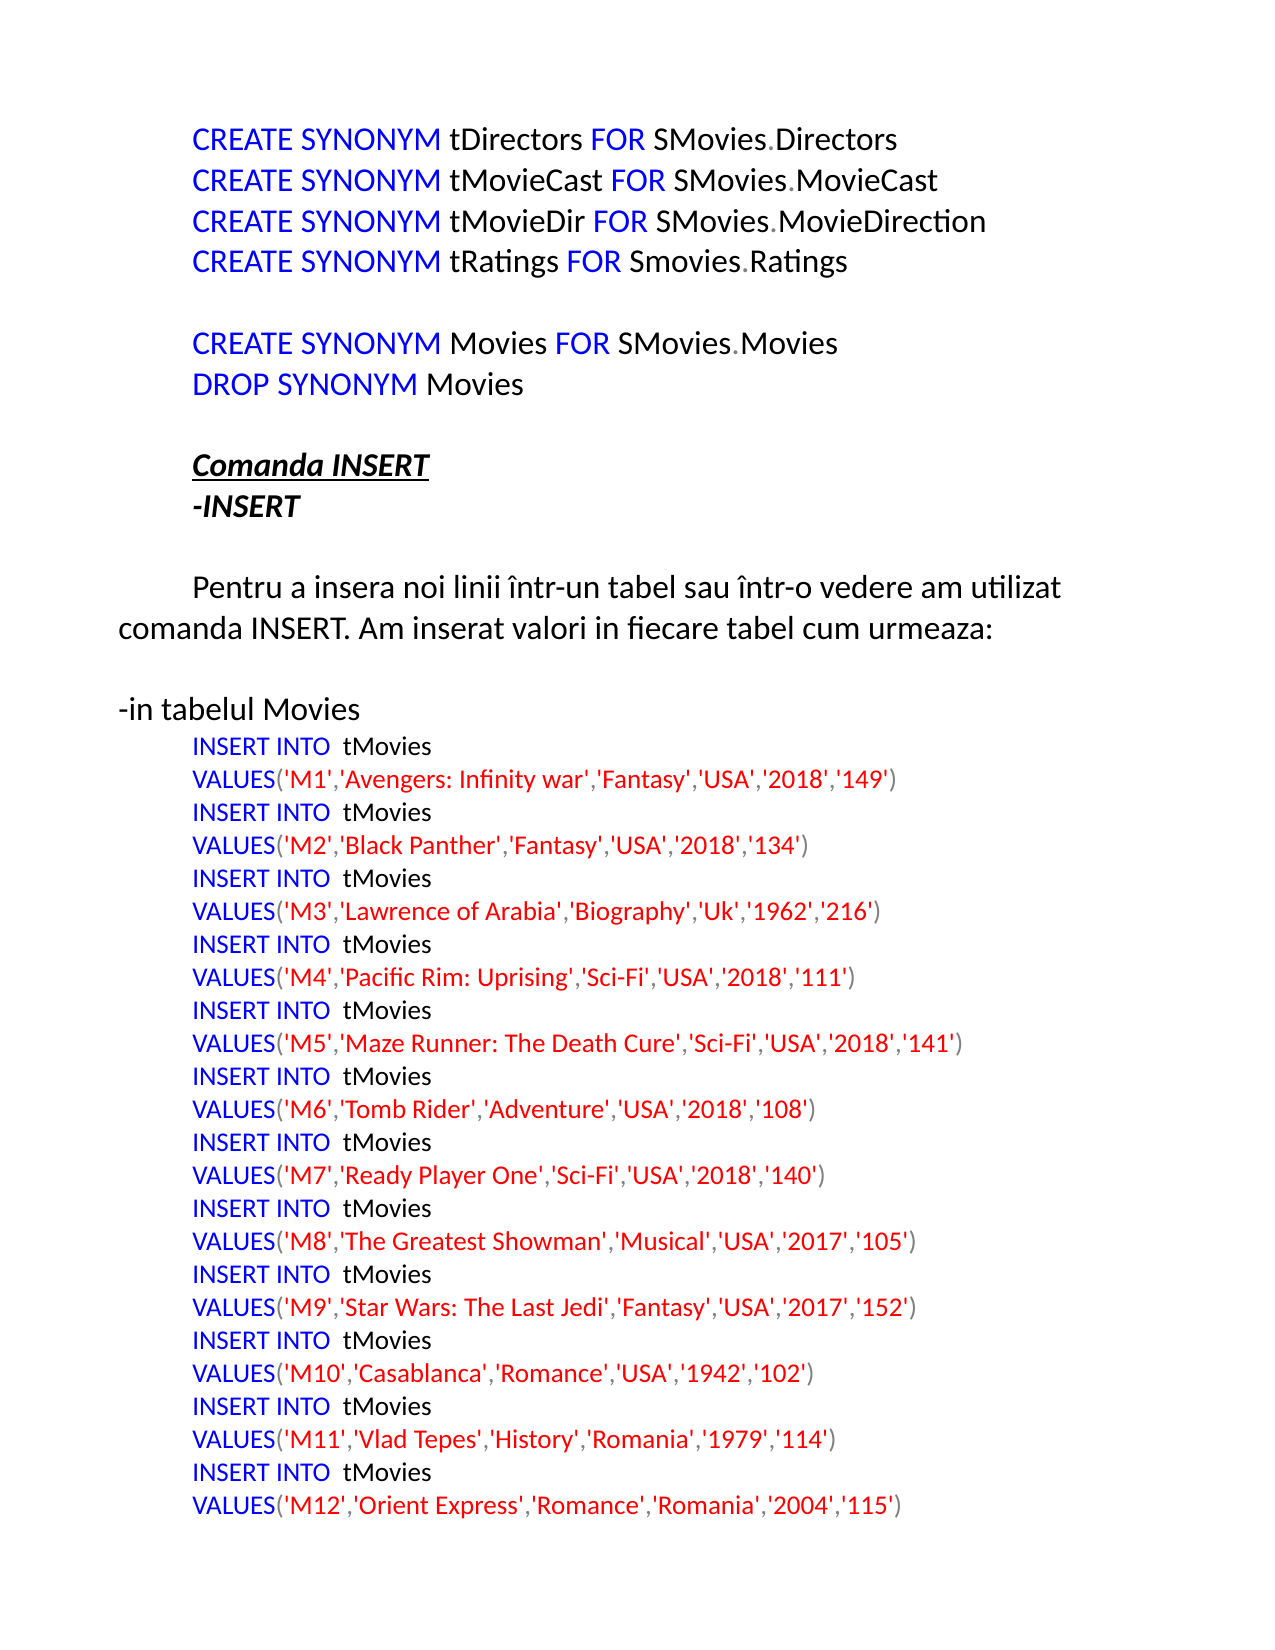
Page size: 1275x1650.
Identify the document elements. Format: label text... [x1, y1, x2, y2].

text VALUES('M12','Orient Express','Romance','Romania','2004','115') [118, 1488, 1157, 1522]
text INSERT INTO tMovies [118, 1456, 1157, 1488]
text INSERT INTO tMovies [118, 1257, 1157, 1290]
text INSERT INTO tMovies [118, 1191, 1157, 1224]
text CREATE SYNONYM tDirectors FOR SMovies.Directors [118, 118, 1157, 159]
text VALUES('M10','Casablanca','Romance','USA','1942','102') [118, 1356, 1157, 1389]
text INSERT INTO tMovies [118, 795, 1157, 828]
text VALUES('M2','Black Panther','Fantasy','USA','2018','134') [118, 828, 1157, 861]
text INSERT INTO tMovies [118, 1125, 1157, 1158]
text VALUES('M4','Pacific Rim: Uprising','Sci-Fi','USA','2018','111') [118, 960, 1157, 993]
text INSERT INTO tMovies [118, 1323, 1157, 1356]
text INSERT INTO tMovies [118, 1059, 1157, 1092]
text Comanda INSERT [118, 444, 1157, 485]
text VALUES('M7','Ready Player One','Sci-Fi','USA','2018','140') [118, 1158, 1157, 1191]
text VALUES('M1','Avengers: Infinity war','Fantasy','USA','2018','149') [118, 762, 1157, 795]
text -in tabelul Movies [118, 688, 1157, 729]
text CREATE SYNONYM tMovieDir FOR SMovies.MovieDirection [118, 199, 1157, 240]
text VALUES('M8','The Greatest Showman','Musical','USA','2017','105') [118, 1224, 1157, 1257]
text VALUES('M11','Vlad Tepes','History','Romania','1979','114') [118, 1422, 1157, 1456]
text INSERT INTO tMovies [118, 927, 1157, 960]
text INSERT INTO tMovies [118, 1389, 1157, 1422]
text VALUES('M6','Tomb Rider','Adventure','USA','2018','108') [118, 1092, 1157, 1125]
text -INSERT [118, 485, 1157, 525]
text VALUES('M3','Lawrence of Arabia','Biography','Uk','1962','216') [118, 894, 1157, 927]
text VALUES('M5','Maze Runner: The Death Cure','Sci-Fi','USA','2018','141') [118, 1026, 1157, 1059]
text CREATE SYNONYM tMovieCast FOR SMovies.MovieCast [118, 159, 1157, 199]
text INSERT INTO tMovies [118, 993, 1157, 1026]
text DROP SYNONYM Movies [118, 362, 1157, 403]
text CREATE SYNONYM Movies FOR SMovies.Movies [118, 322, 1157, 362]
text INSERT INTO tMovies [118, 861, 1157, 894]
text VALUES('M9','Star Wars: The Last Jedi','Fantasy','USA','2017','152') [118, 1290, 1157, 1323]
text Pentru a insera noi linii într-un tabel sau într-o vedere am utilizat comanda INSERT. Am inserat valori in fiecare tabel cum urmeaza: [118, 566, 1157, 648]
text CREATE SYNONYM tRatings FOR Smovies.Ratings [118, 240, 1157, 281]
text INSERT INTO tMovies [118, 729, 1157, 762]
